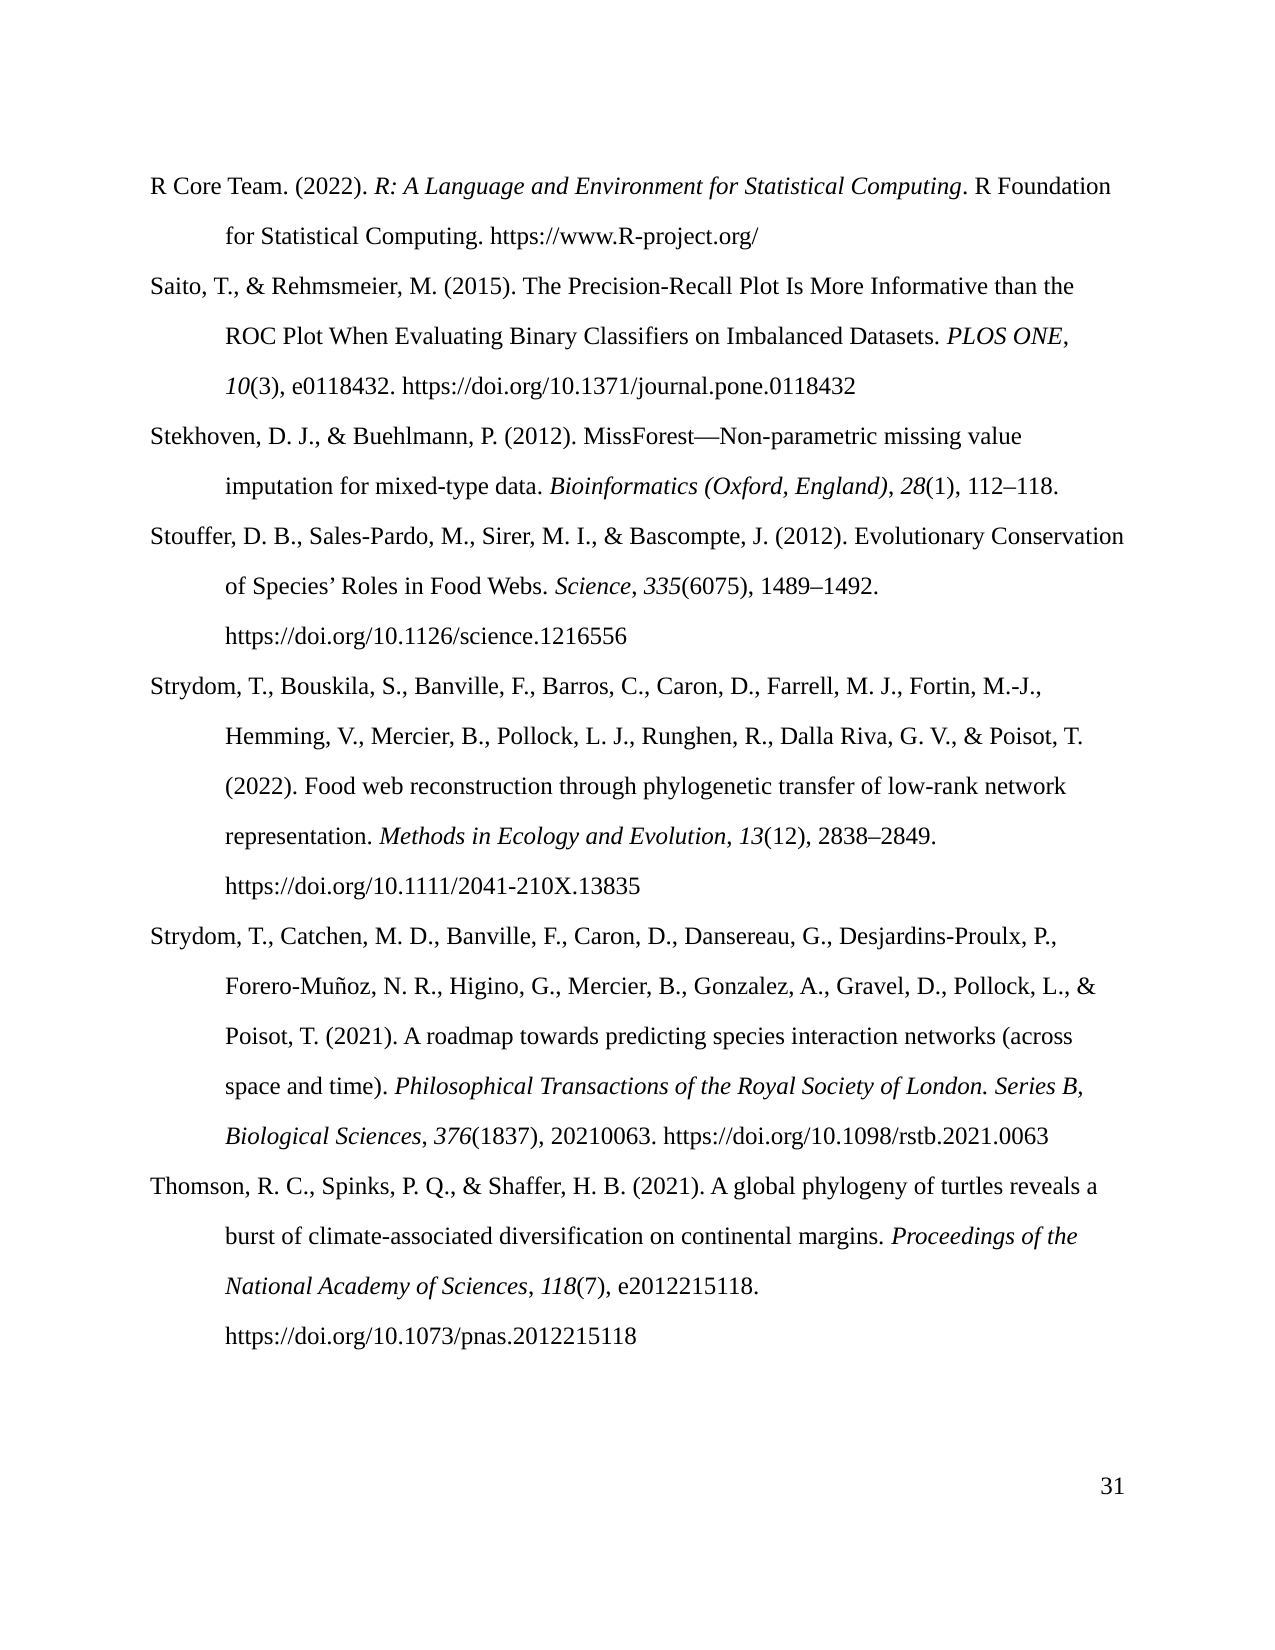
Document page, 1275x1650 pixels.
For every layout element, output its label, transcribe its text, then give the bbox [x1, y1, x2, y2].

text R Core Team. (2022). R: A Language and Environment for Statistical Computing. R Foundation for Statistical Computing. https://www.R-project.org/ [150, 150, 1125, 250]
text Thomson, R. C., Spinks, P. Q., & Shaffer, H. B. (2021). A global phylogeny of turtles reveals a burst of climate-associated diversification on continental margins. Proceedings of the National Academy of Sciences, 118(7), e2012215118. https://doi.org/10.1073/pnas.2012215118 [150, 1150, 1125, 1350]
text Stekhoven, D. J., & Buehlmann, P. (2012). MissForest—Non-parametric missing value imputation for mixed-type data. Bioinformatics (Oxford, England), 28(1), 112–118. [150, 400, 1125, 500]
text Strydom, T., Bouskila, S., Banville, F., Barros, C., Caron, D., Farrell, M. J., Fortin, M.-J., Hemming, V., Mercier, B., Pollock, L. J., Runghen, R., Dalla Riva, G. V., & Poisot, T. (2022). Food web reconstruction through phylogenetic transfer of low-rank network representation. Methods in Ecology and Evolution, 13(12), 2838–2849. https://doi.org/10.1111/2041-210X.13835 [150, 650, 1125, 900]
text Strydom, T., Catchen, M. D., Banville, F., Caron, D., Dansereau, G., Desjardins-Proulx, P., Forero-Muñoz, N. R., Higino, G., Mercier, B., Gonzalez, A., Gravel, D., Pollock, L., & Poisot, T. (2021). A roadmap towards predicting species interaction networks (across space and time). Philosophical Transactions of the Royal Society of London. Series B, Biological Sciences, 376(1837), 20210063. https://doi.org/10.1098/rstb.2021.0063 [150, 900, 1125, 1150]
text Saito, T., & Rehmsmeier, M. (2015). The Precision-Recall Plot Is More Informative than the ROC Plot When Evaluating Binary Classifiers on Imbalanced Datasets. PLOS ONE, 10(3), e0118432. https://doi.org/10.1371/journal.pone.0118432 [150, 250, 1125, 400]
text Stouffer, D. B., Sales-Pardo, M., Sirer, M. I., & Bascompte, J. (2012). Evolutionary Conservation of Species’ Roles in Food Webs. Science, 335(6075), 1489–1492. https://doi.org/10.1126/science.1216556 [150, 500, 1125, 650]
